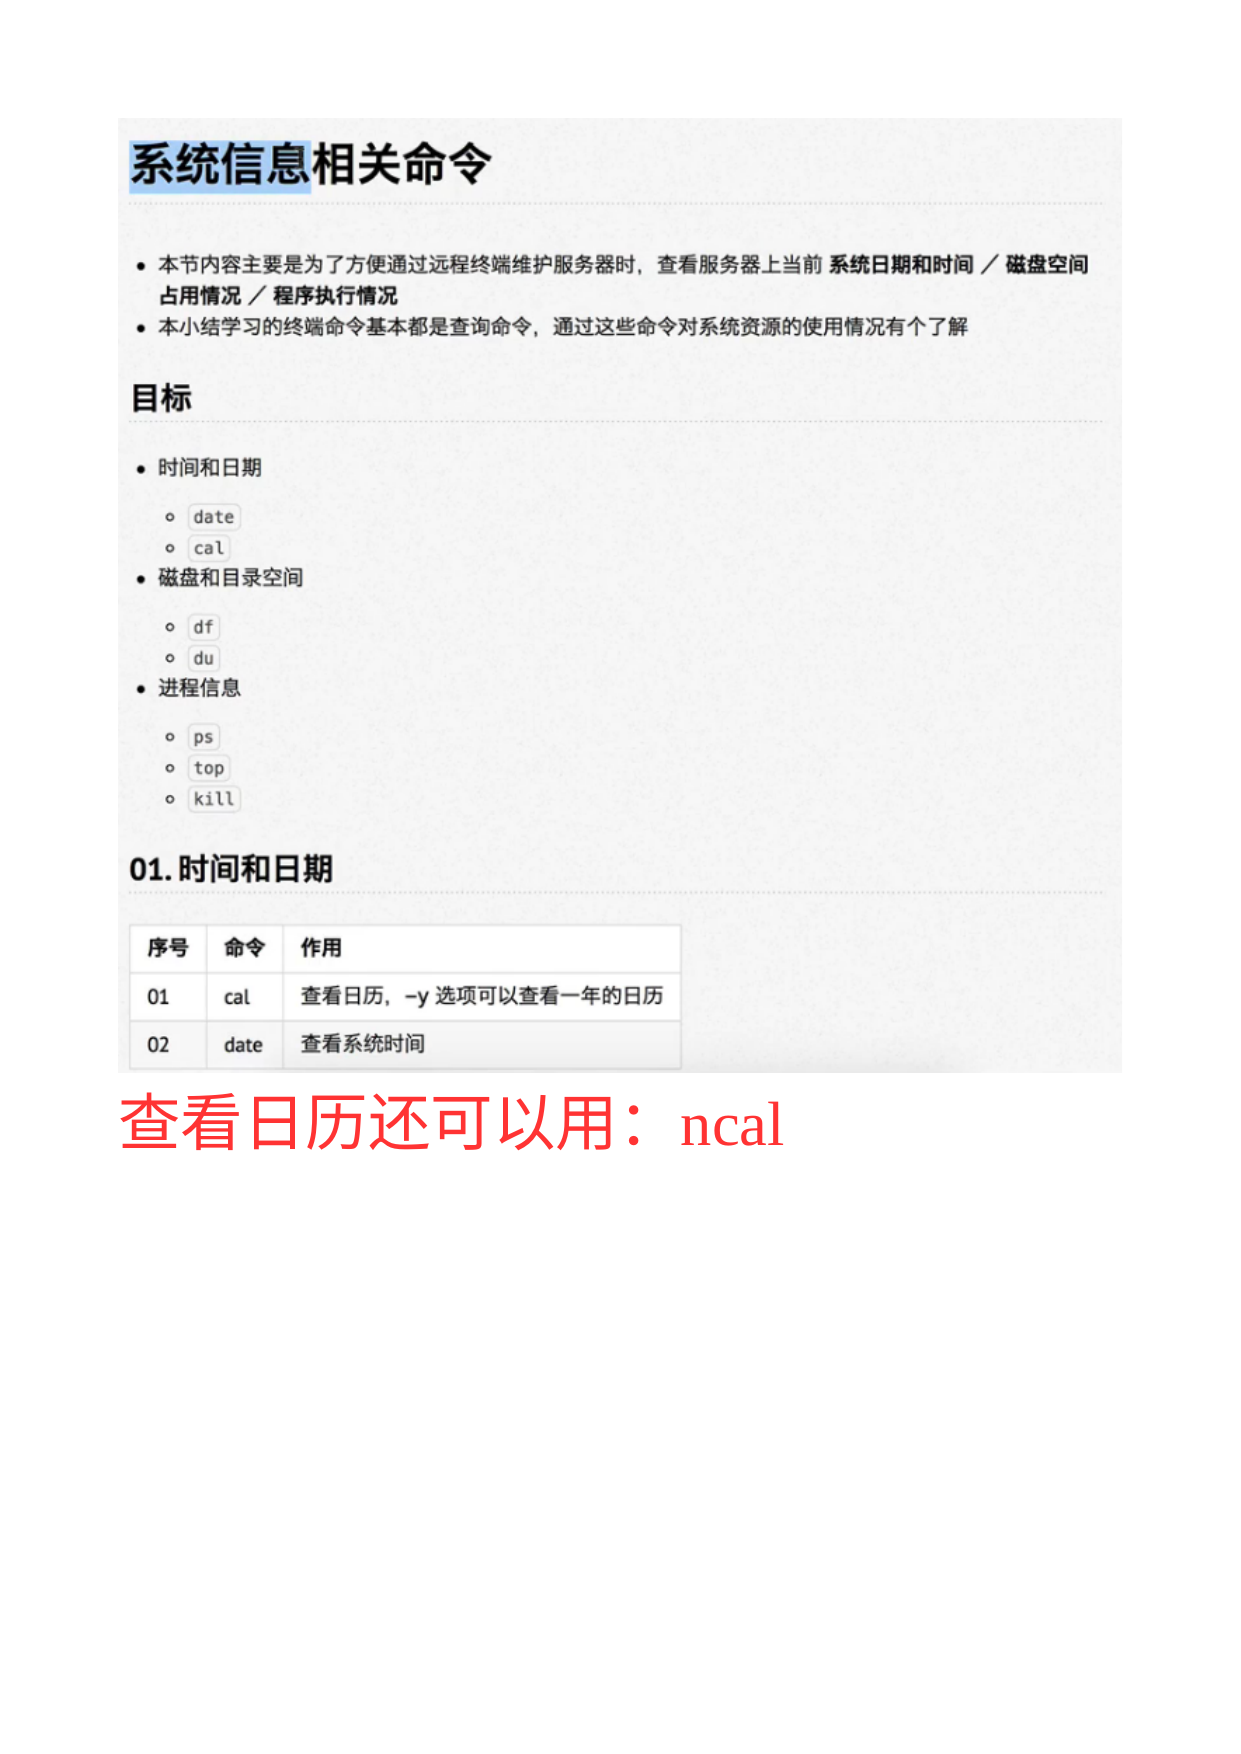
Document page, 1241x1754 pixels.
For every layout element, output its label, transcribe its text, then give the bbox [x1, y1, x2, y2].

text 查看日历还可以用：ncal [118, 1073, 1122, 1163]
picture [118, 118, 1123, 1073]
